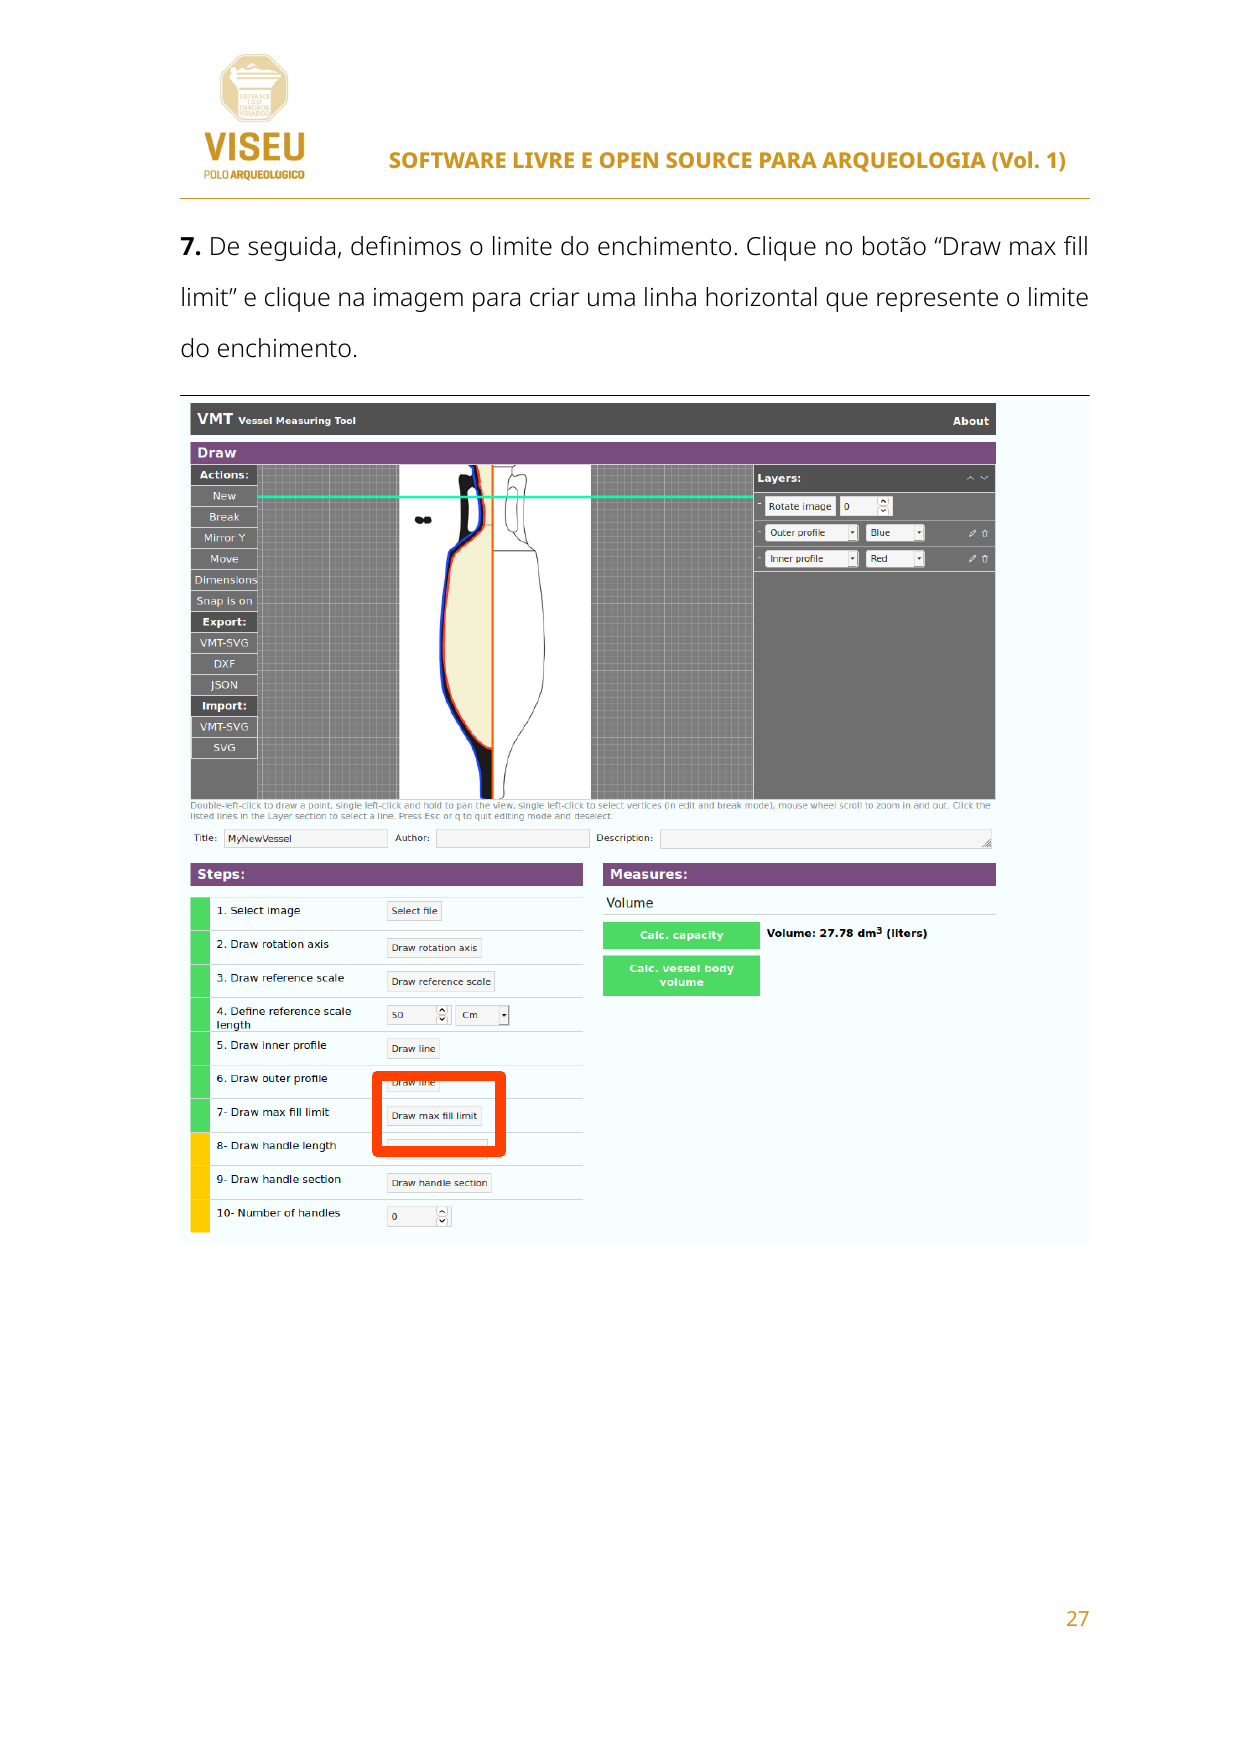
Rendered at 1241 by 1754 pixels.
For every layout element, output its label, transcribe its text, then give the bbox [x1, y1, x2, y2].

text 7. De seguida, definimos o limite do enchimento. Clique no botão “Draw max fill limit” e clique na imagem para criar uma linha horizontal que represente o limite do enchimento. [180, 228, 1090, 364]
picture [180, 395, 1090, 1243]
